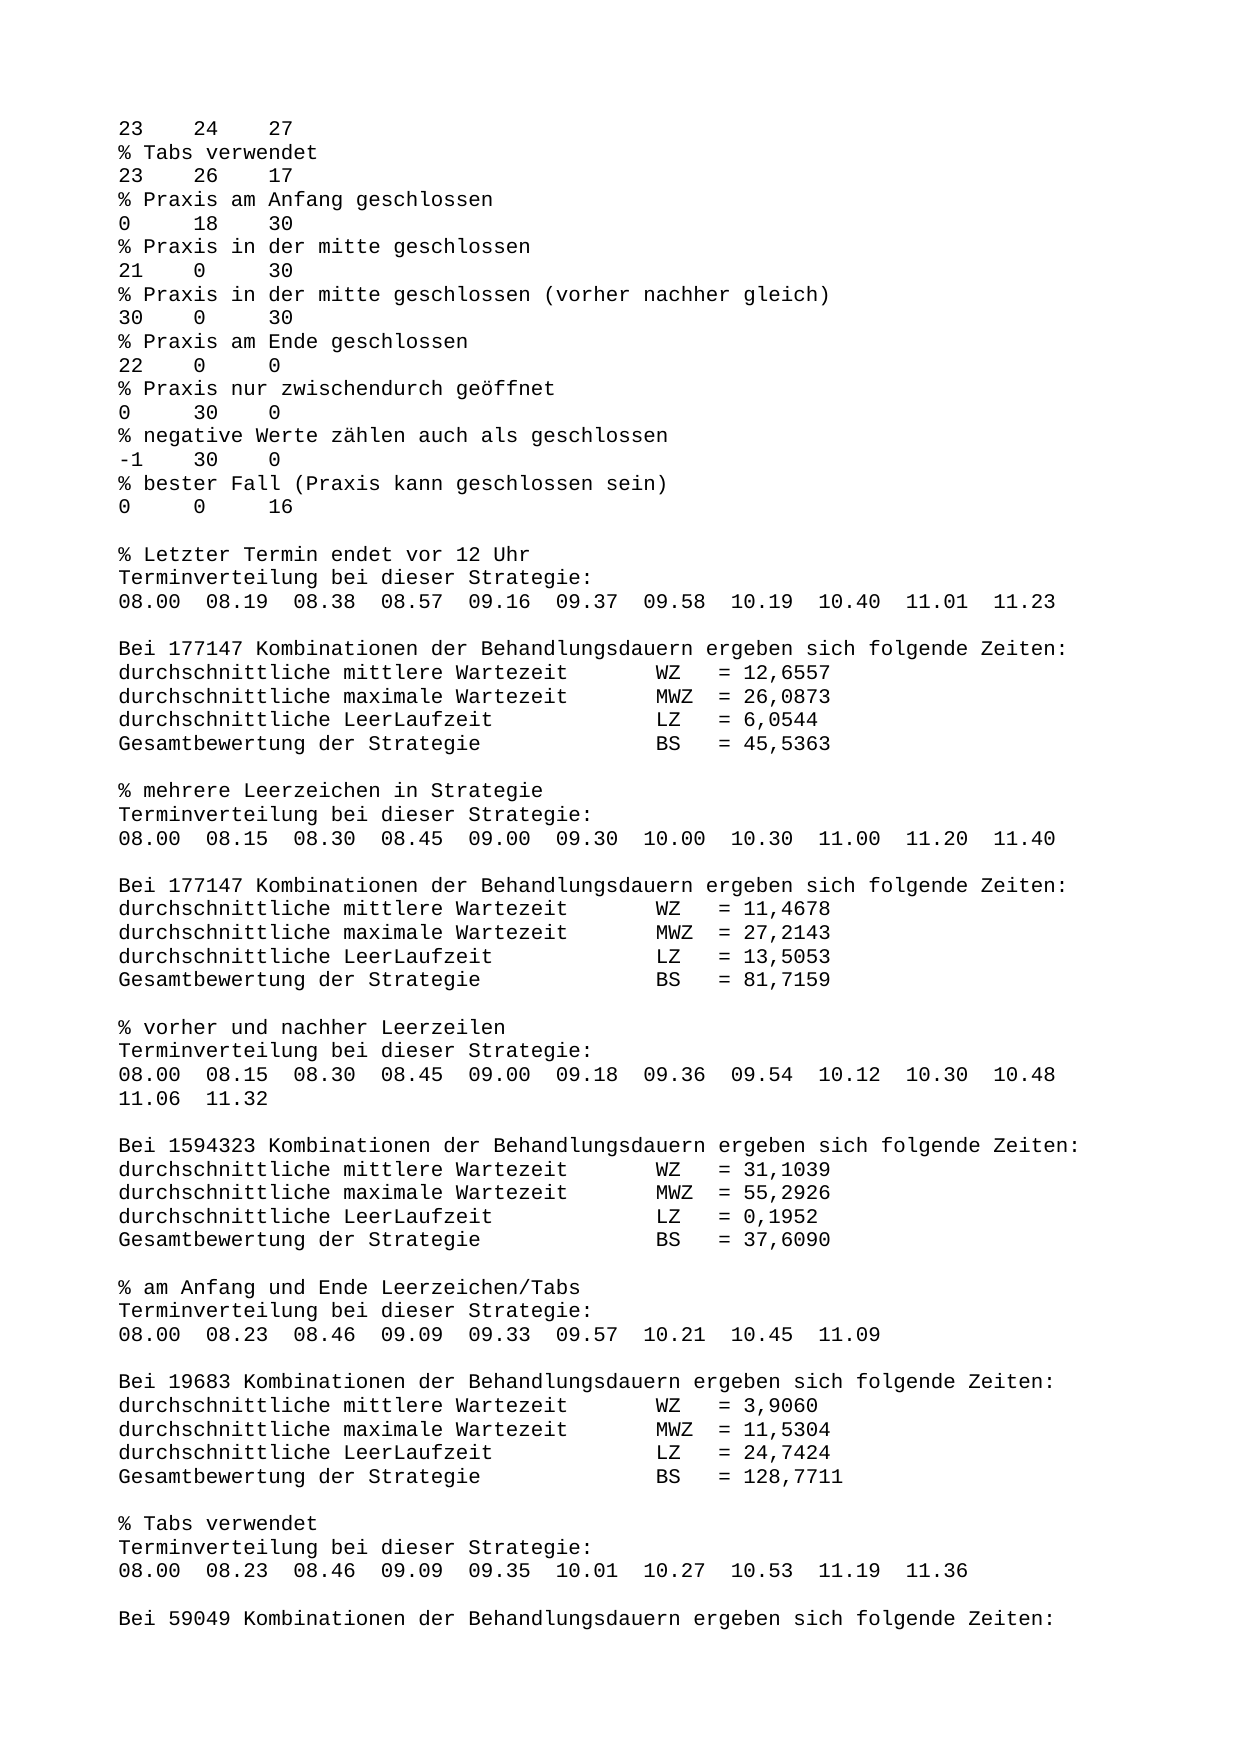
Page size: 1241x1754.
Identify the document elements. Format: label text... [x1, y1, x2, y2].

text Terminverteilung bei dieser Strategie: [118, 804, 1122, 827]
text Terminverteilung bei dieser Strategie: [118, 567, 1122, 591]
text durchschnittliche LeerLaufzeit LZ = 13,5053 [118, 946, 1122, 969]
text 08.00 08.15 08.30 08.45 09.00 09.30 10.00 10.30 11.00 11.20 11.40 [118, 827, 1122, 851]
text 08.00 08.19 08.38 08.57 09.16 09.37 09.58 10.19 10.40 11.01 11.23 [118, 591, 1122, 615]
text durchschnittliche mittlere Wartezeit WZ = 3,9060 [118, 1395, 1122, 1419]
text Bei 59049 Kombinationen der Behandlungsdauern ergeben sich folgende Zeiten: [118, 1608, 1122, 1631]
text % mehrere Leerzeichen in Strategie [118, 780, 1122, 804]
text % am Anfang und Ende Leerzeichen/Tabs [118, 1277, 1122, 1300]
text 23 24 27 [118, 118, 1122, 142]
text 0 18 30 [118, 213, 1122, 236]
text % Praxis in der mitte geschlossen (vorher nachher gleich) [118, 284, 1122, 307]
text Bei 1594323 Kombinationen der Behandlungsdauern ergeben sich folgende Zeiten: [118, 1135, 1122, 1158]
text 30 0 30 [118, 307, 1122, 331]
text durchschnittliche maximale Wartezeit MWZ = 27,2143 [118, 922, 1122, 946]
text durchschnittliche mittlere Wartezeit WZ = 11,4678 [118, 898, 1122, 922]
text Terminverteilung bei dieser Strategie: [118, 1040, 1122, 1064]
text % Tabs verwendet [118, 1513, 1122, 1537]
text Bei 19683 Kombinationen der Behandlungsdauern ergeben sich folgende Zeiten: [118, 1371, 1122, 1395]
text durchschnittliche mittlere Wartezeit WZ = 31,1039 [118, 1158, 1122, 1182]
text Gesamtbewertung der Strategie BS = 37,6090 [118, 1229, 1122, 1253]
text Bei 177147 Kombinationen der Behandlungsdauern ergeben sich folgende Zeiten: [118, 875, 1122, 898]
text 08.00 08.15 08.30 08.45 09.00 09.18 09.36 09.54 10.12 10.30 10.48 11.06 11.32 [118, 1064, 1122, 1111]
text 0 0 16 [118, 496, 1122, 520]
text % Praxis in der mitte geschlossen [118, 236, 1122, 260]
text 22 0 0 [118, 354, 1122, 378]
text % Praxis am Anfang geschlossen [118, 189, 1122, 213]
text Terminverteilung bei dieser Strategie: [118, 1537, 1122, 1561]
text durchschnittliche LeerLaufzeit LZ = 0,1952 [118, 1206, 1122, 1229]
text 21 0 30 [118, 260, 1122, 284]
text 23 26 17 [118, 165, 1122, 189]
text % negative Werte zählen auch als geschlossen [118, 426, 1122, 449]
text durchschnittliche maximale Wartezeit MWZ = 26,0873 [118, 686, 1122, 709]
text % Tabs verwendet [118, 142, 1122, 165]
text 08.00 08.23 08.46 09.09 09.35 10.01 10.27 10.53 11.19 11.36 [118, 1561, 1122, 1584]
text Gesamtbewertung der Strategie BS = 45,5363 [118, 733, 1122, 757]
text % bester Fall (Praxis kann geschlossen sein) [118, 473, 1122, 496]
text durchschnittliche maximale Wartezeit MWZ = 11,5304 [118, 1419, 1122, 1442]
text 0 30 0 [118, 402, 1122, 426]
text 08.00 08.23 08.46 09.09 09.33 09.57 10.21 10.45 11.09 [118, 1324, 1122, 1348]
text Bei 177147 Kombinationen der Behandlungsdauern ergeben sich folgende Zeiten: [118, 638, 1122, 662]
text Gesamtbewertung der Strategie BS = 81,7159 [118, 969, 1122, 993]
text -1 30 0 [118, 449, 1122, 473]
text durchschnittliche LeerLaufzeit LZ = 24,7424 [118, 1442, 1122, 1466]
text durchschnittliche LeerLaufzeit LZ = 6,0544 [118, 709, 1122, 733]
text % Letzter Termin endet vor 12 Uhr [118, 544, 1122, 567]
text durchschnittliche maximale Wartezeit MWZ = 55,2926 [118, 1182, 1122, 1206]
text % vorher und nachher Leerzeilen [118, 1017, 1122, 1040]
text Terminverteilung bei dieser Strategie: [118, 1300, 1122, 1324]
text durchschnittliche mittlere Wartezeit WZ = 12,6557 [118, 662, 1122, 686]
text % Praxis nur zwischendurch geöffnet [118, 378, 1122, 402]
text % Praxis am Ende geschlossen [118, 331, 1122, 354]
text Gesamtbewertung der Strategie BS = 128,7711 [118, 1466, 1122, 1489]
